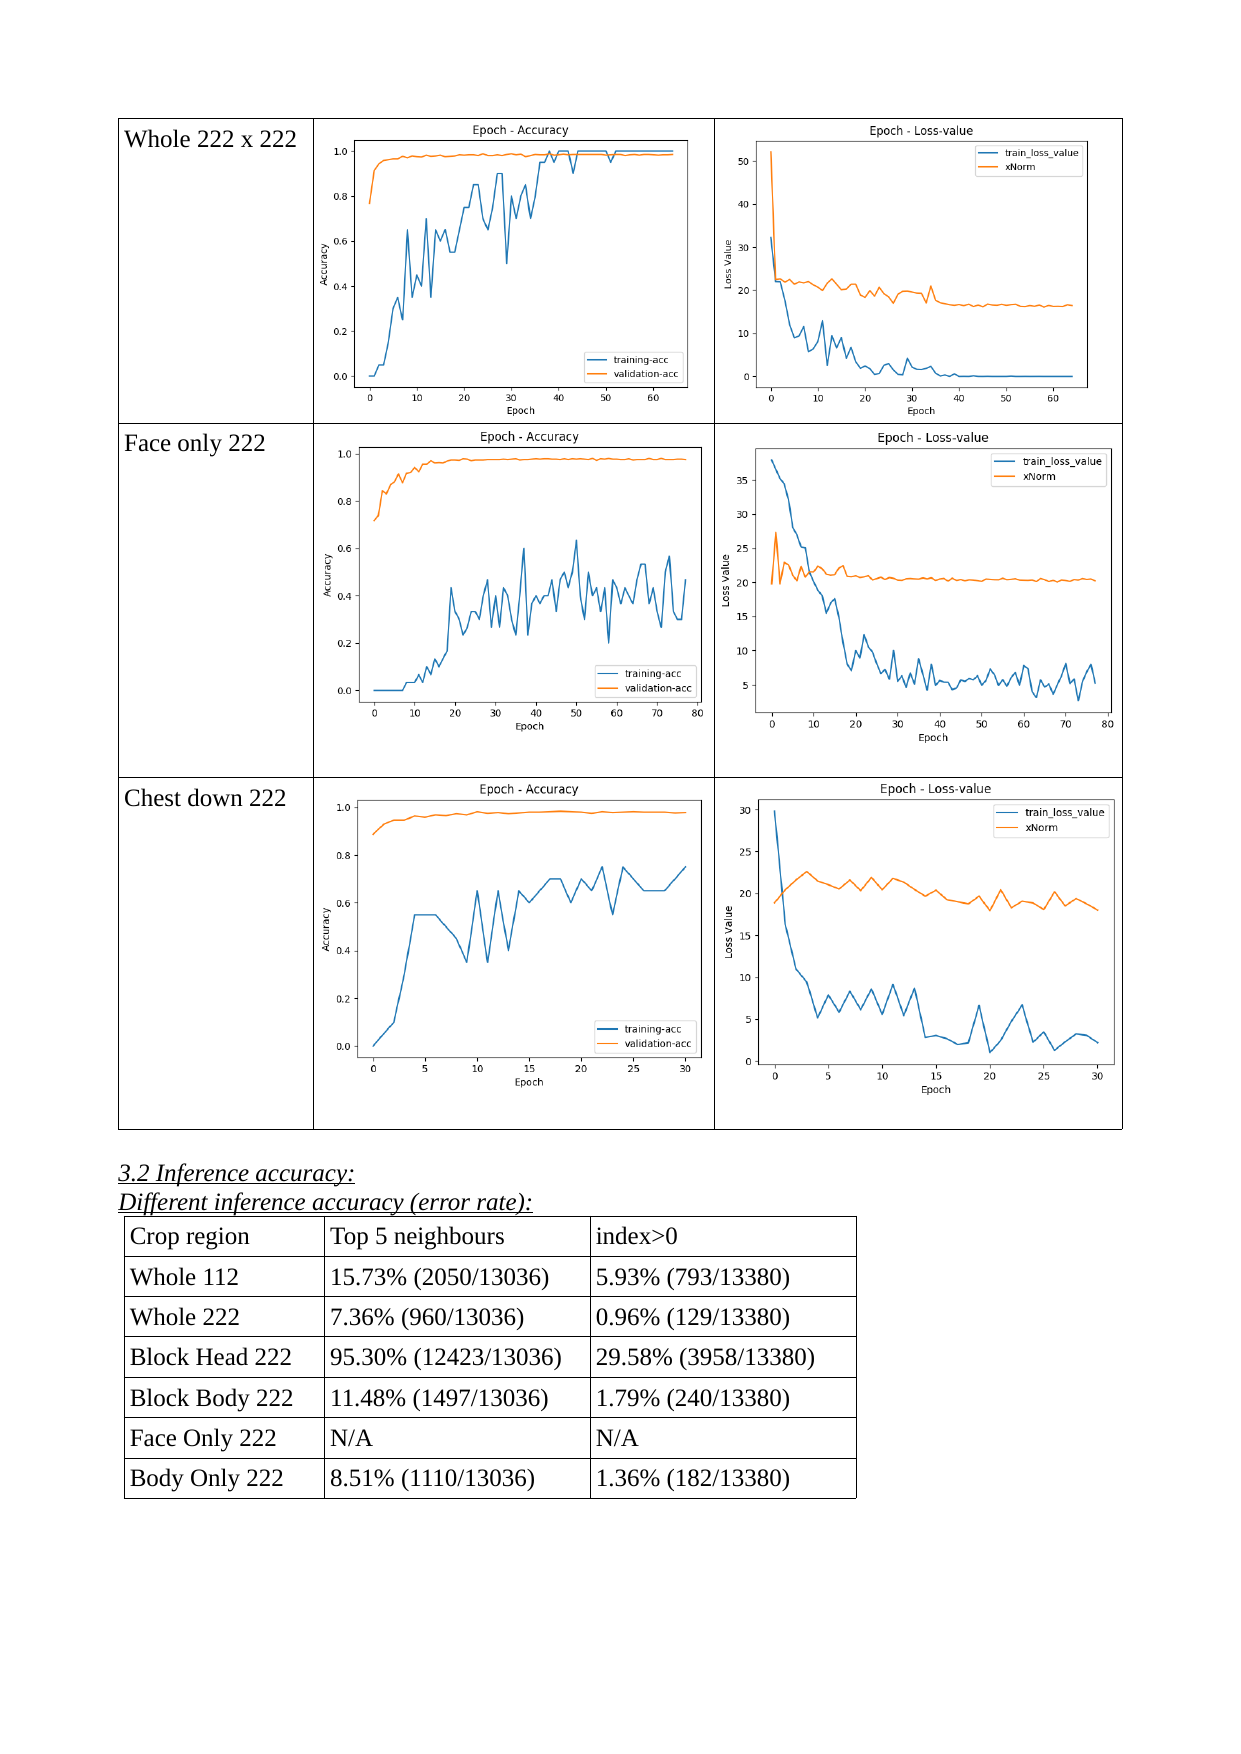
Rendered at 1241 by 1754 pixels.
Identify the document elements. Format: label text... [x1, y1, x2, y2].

table_cell Body Only 222 [125, 1459, 324, 1498]
table_cell 0.96% (129/13380) [591, 1297, 856, 1336]
table_cell Face Only 222 [125, 1418, 324, 1457]
table_cell 15.73% (2050/13036) [325, 1257, 590, 1296]
table_cell [314, 424, 714, 777]
table_header Top 5 neighbours [325, 1217, 590, 1256]
picture [319, 123, 696, 417]
table_cell [314, 778, 714, 1129]
table_cell 8.51% (1110/13036) [325, 1459, 590, 1498]
table_cell 95.30% (12423/13036) [325, 1337, 590, 1377]
picture [720, 428, 1116, 743]
text Different inference accuracy (error rate): [118, 1187, 1122, 1216]
text 3.2 Inference accuracy: [118, 1158, 1122, 1187]
table_cell 1.79% (240/13380) [591, 1378, 856, 1417]
table_cell Chest down 222 [119, 778, 313, 1129]
table_cell Face only 222 [119, 424, 313, 777]
table_cell 29.58% (3958/13380) [591, 1337, 856, 1377]
table_cell Block Head 222 [125, 1337, 324, 1377]
table_cell 1.36% (182/13380) [591, 1459, 856, 1498]
picture [720, 782, 1117, 1095]
table_cell Block Body 222 [125, 1378, 324, 1417]
table_cell Whole 112 [125, 1257, 324, 1296]
table_cell 5.93% (793/13380) [591, 1257, 856, 1296]
table_cell [715, 119, 1122, 423]
table_cell Whole 222 [125, 1297, 324, 1336]
picture [319, 428, 709, 732]
table_cell Whole 222 x 222 [119, 119, 313, 423]
picture [720, 123, 1090, 416]
table_cell N/A [591, 1418, 856, 1457]
table_cell [715, 424, 1122, 777]
table_header Crop region [125, 1217, 324, 1256]
table_cell [314, 119, 714, 423]
picture [319, 782, 709, 1088]
table_cell N/A [325, 1418, 590, 1457]
table_cell 7.36% (960/13036) [325, 1297, 590, 1336]
table_cell [715, 778, 1122, 1129]
table_header index>0 [591, 1217, 856, 1256]
table_cell 11.48% (1497/13036) [325, 1378, 590, 1417]
